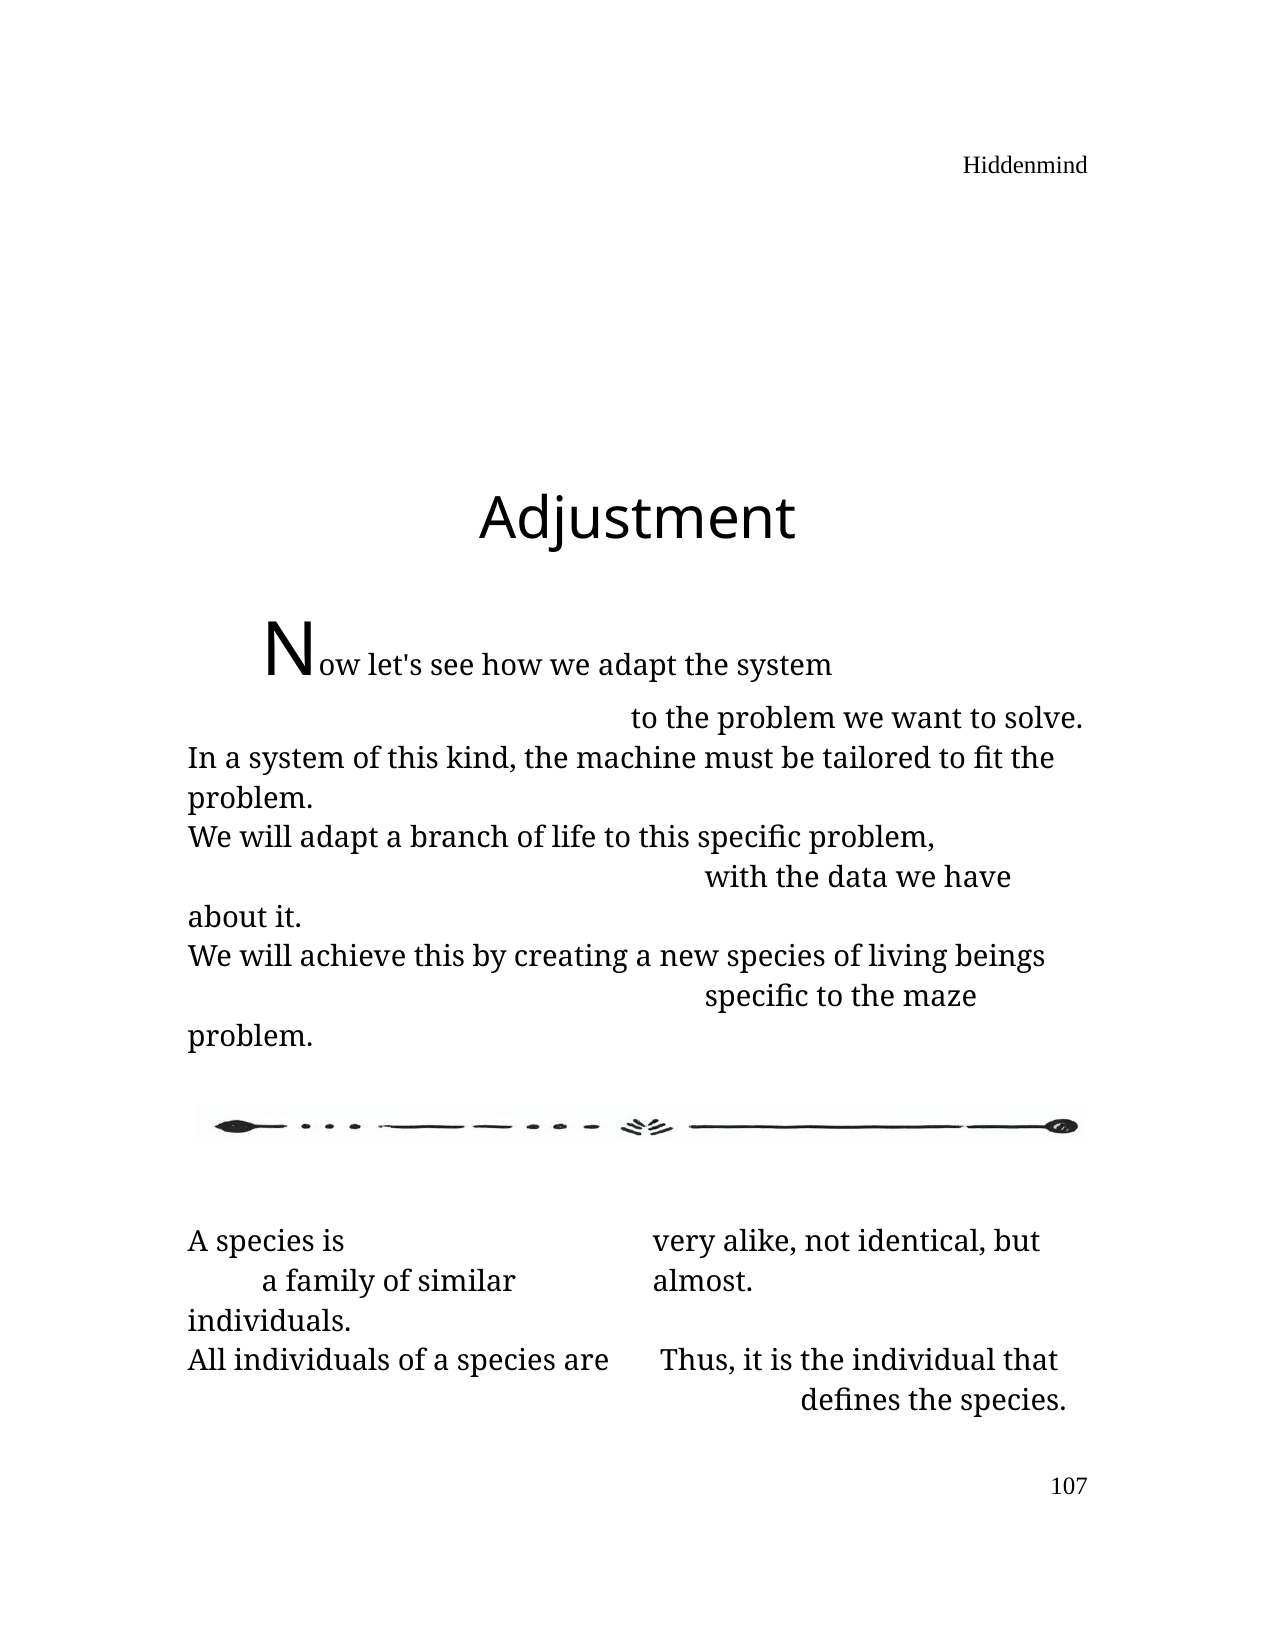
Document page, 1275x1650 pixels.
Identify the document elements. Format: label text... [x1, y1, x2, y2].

text We will achieve this by creating a new species of living beings [187, 936, 1087, 975]
text specific to the maze problem. [187, 975, 1087, 1055]
text to the problem we want to solve. [187, 698, 1087, 737]
text very alike, not identical, but almost. [652, 1220, 1087, 1300]
text defines the species. [652, 1379, 1087, 1419]
text In a system of this kind, the machine must be tailored to fit the problem. [187, 737, 1087, 817]
picture [198, 1104, 1088, 1141]
text All individuals of a species are [187, 1339, 622, 1379]
text A species is [187, 1220, 622, 1260]
text Now let's see how we adapt the system [187, 595, 1087, 698]
text We will adapt a branch of life to this specific problem, [187, 817, 1087, 856]
text Thus, it is the individual that [652, 1339, 1087, 1379]
text with the data we have about it. [187, 856, 1087, 936]
text a family of similar individuals. [187, 1260, 622, 1339]
